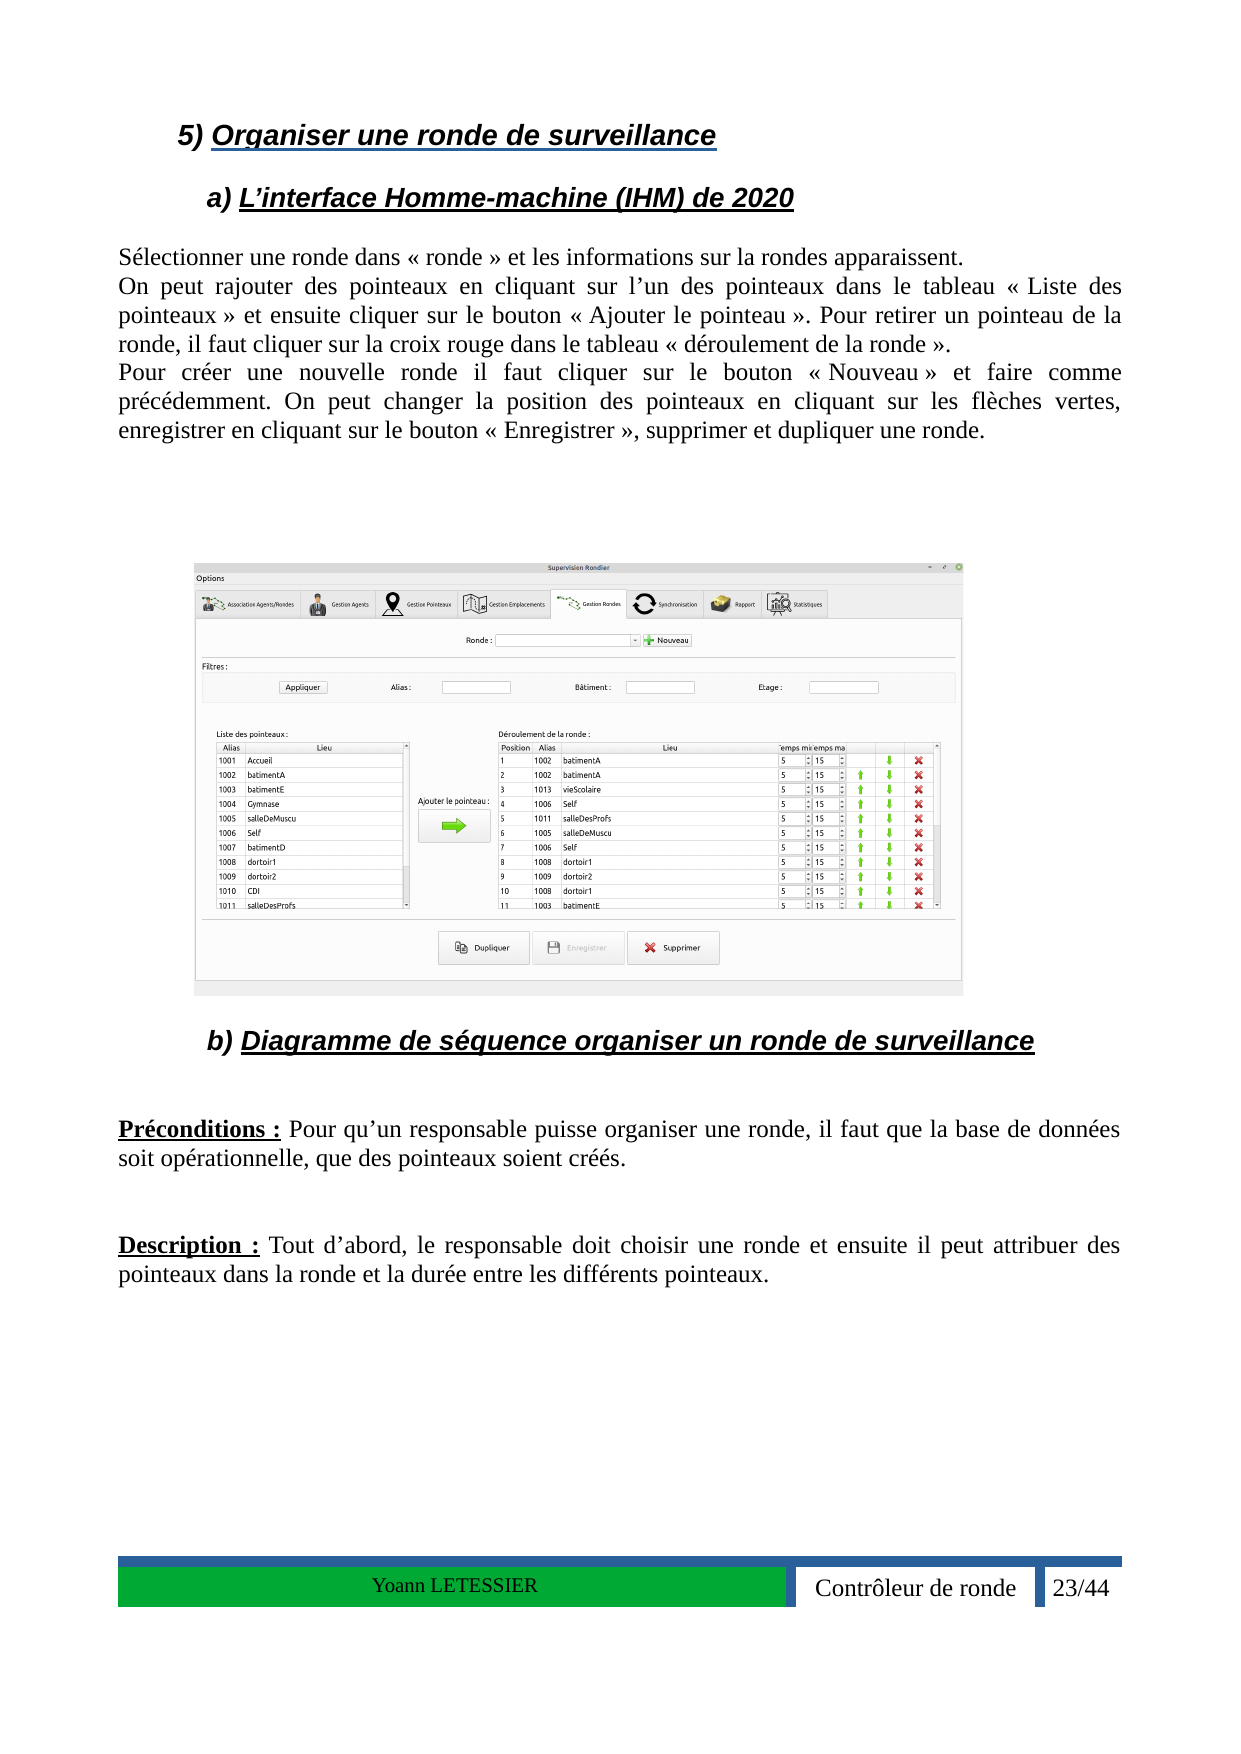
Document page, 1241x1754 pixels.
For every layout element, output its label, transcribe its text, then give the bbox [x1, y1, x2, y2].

picture [193, 563, 964, 996]
text On peut rajouter des pointeaux en cliquant sur l’un des pointeaux dans le tableau « Liste des pointeaux » et ensuite cliquer sur le bouton « Ajouter le pointeau ». Pour retirer un pointeau de la ronde, il faut cliquer sur la croix rouge dans le tableau « déroulement de la ronde ». [118, 271, 1122, 357]
subtitle L’interface Homme-machine (IHM) de 2020 [118, 181, 1122, 213]
subtitle Diagramme de séquence organiser un ronde de surveillance [118, 1024, 1122, 1056]
text Préconditions : Pour qu’un responsable puisse organiser une ronde, il faut que la base de données soit opérationnelle, que des pointeaux soient créés. [118, 1114, 1122, 1172]
text Sélectionner une ronde dans « ronde » et les informations sur la rondes apparaissent. [118, 242, 1122, 271]
subtitle Organiser une ronde de surveillance [118, 118, 1122, 152]
text Pour créer une nouvelle ronde il faut cliquer sur le bouton « Nouveau » et faire comme précédemment. On peut changer la position des pointeaux en cliquant sur les flèches vertes, enregistrer en cliquant sur le bouton « Enregistrer », supprimer et dupliquer une ronde. [118, 357, 1122, 444]
text Description : Tout d’abord, le responsable doit choisir une ronde et ensuite il peut attribuer des pointeaux dans la ronde et la durée entre les différents pointeaux. [118, 1230, 1122, 1288]
